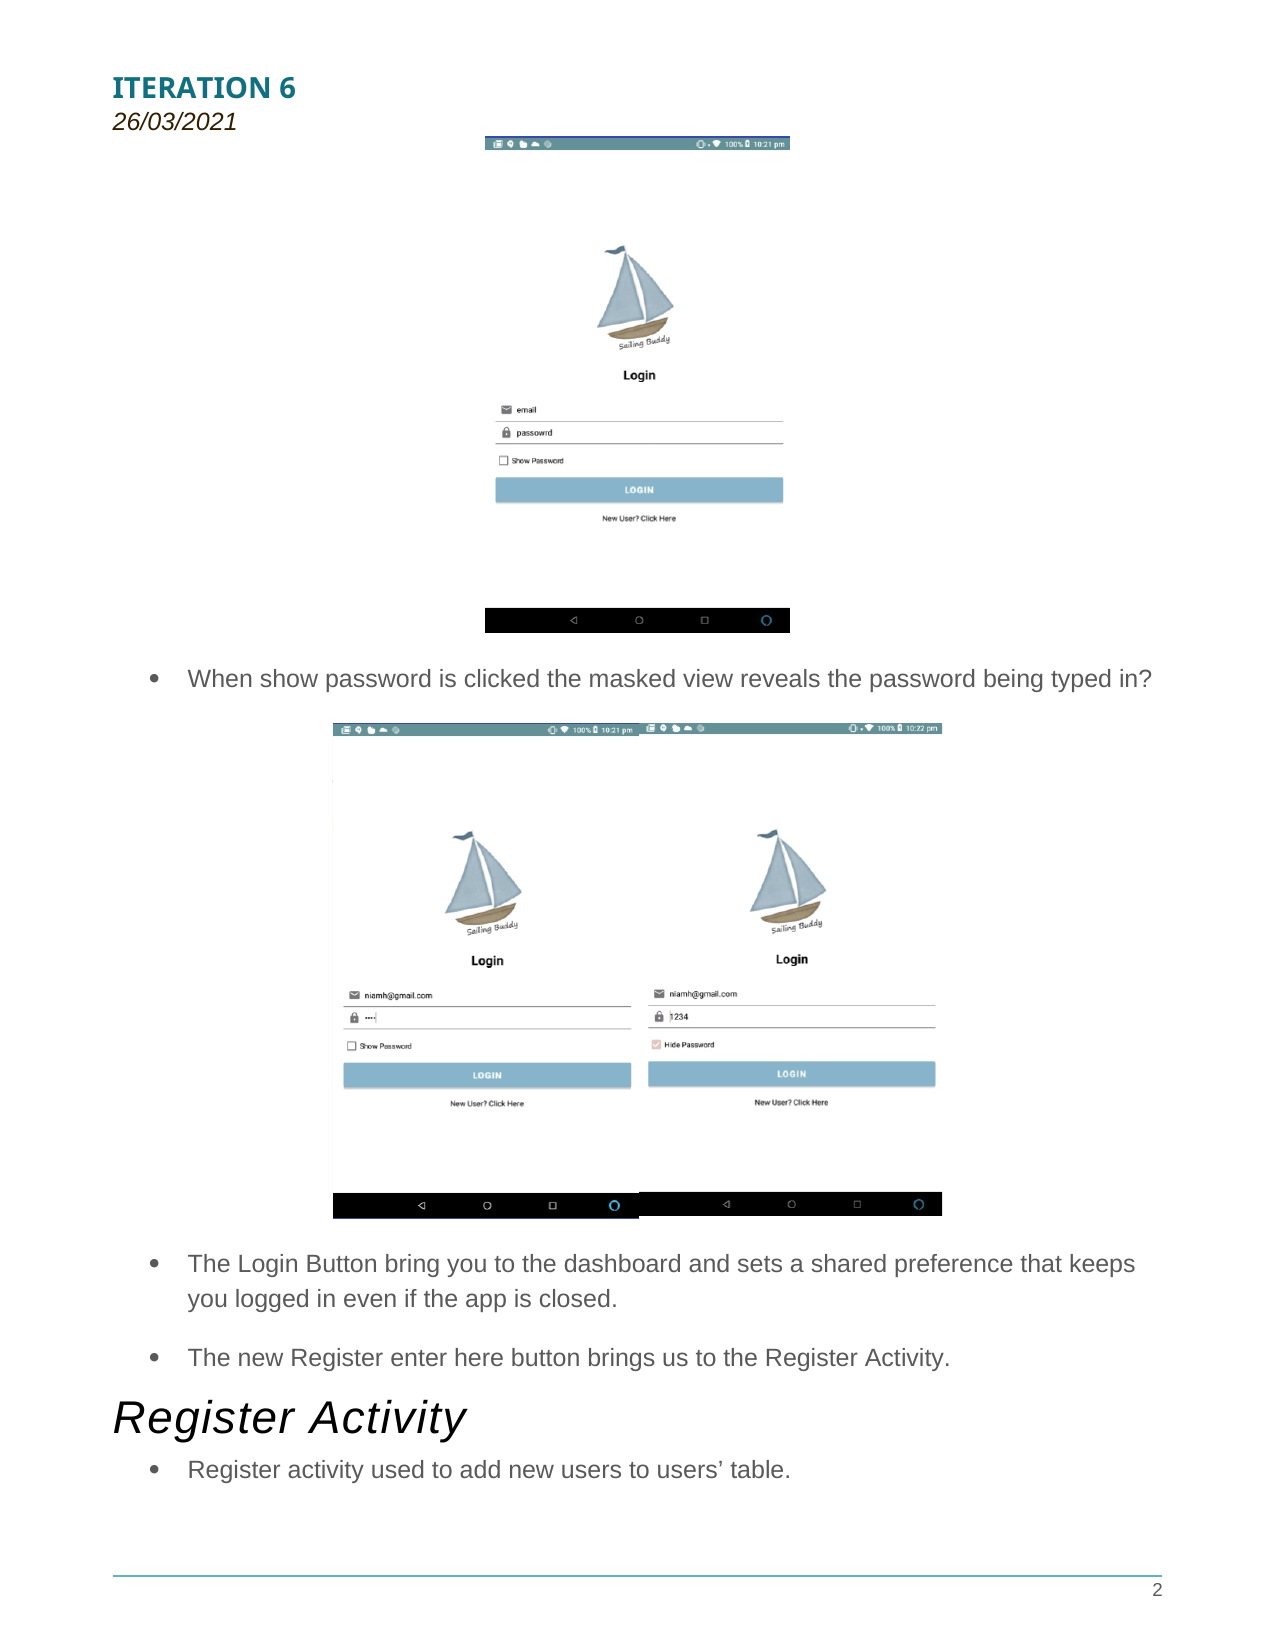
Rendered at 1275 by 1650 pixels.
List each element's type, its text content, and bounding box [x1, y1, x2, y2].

list Register activity used to add new users to users’ table. [150, 1456, 1162, 1484]
subtitle Register Activity [112, 1390, 1162, 1443]
list When show password is clicked the masked view reveals the password being typed in? [150, 663, 1162, 692]
list The Login Button bring you to the dashboard and sets a shared preference that keeps you logged in even if the app is closed. [150, 1249, 1162, 1312]
list The new Register enter here button brings us to the Register Activity. [150, 1343, 1162, 1372]
